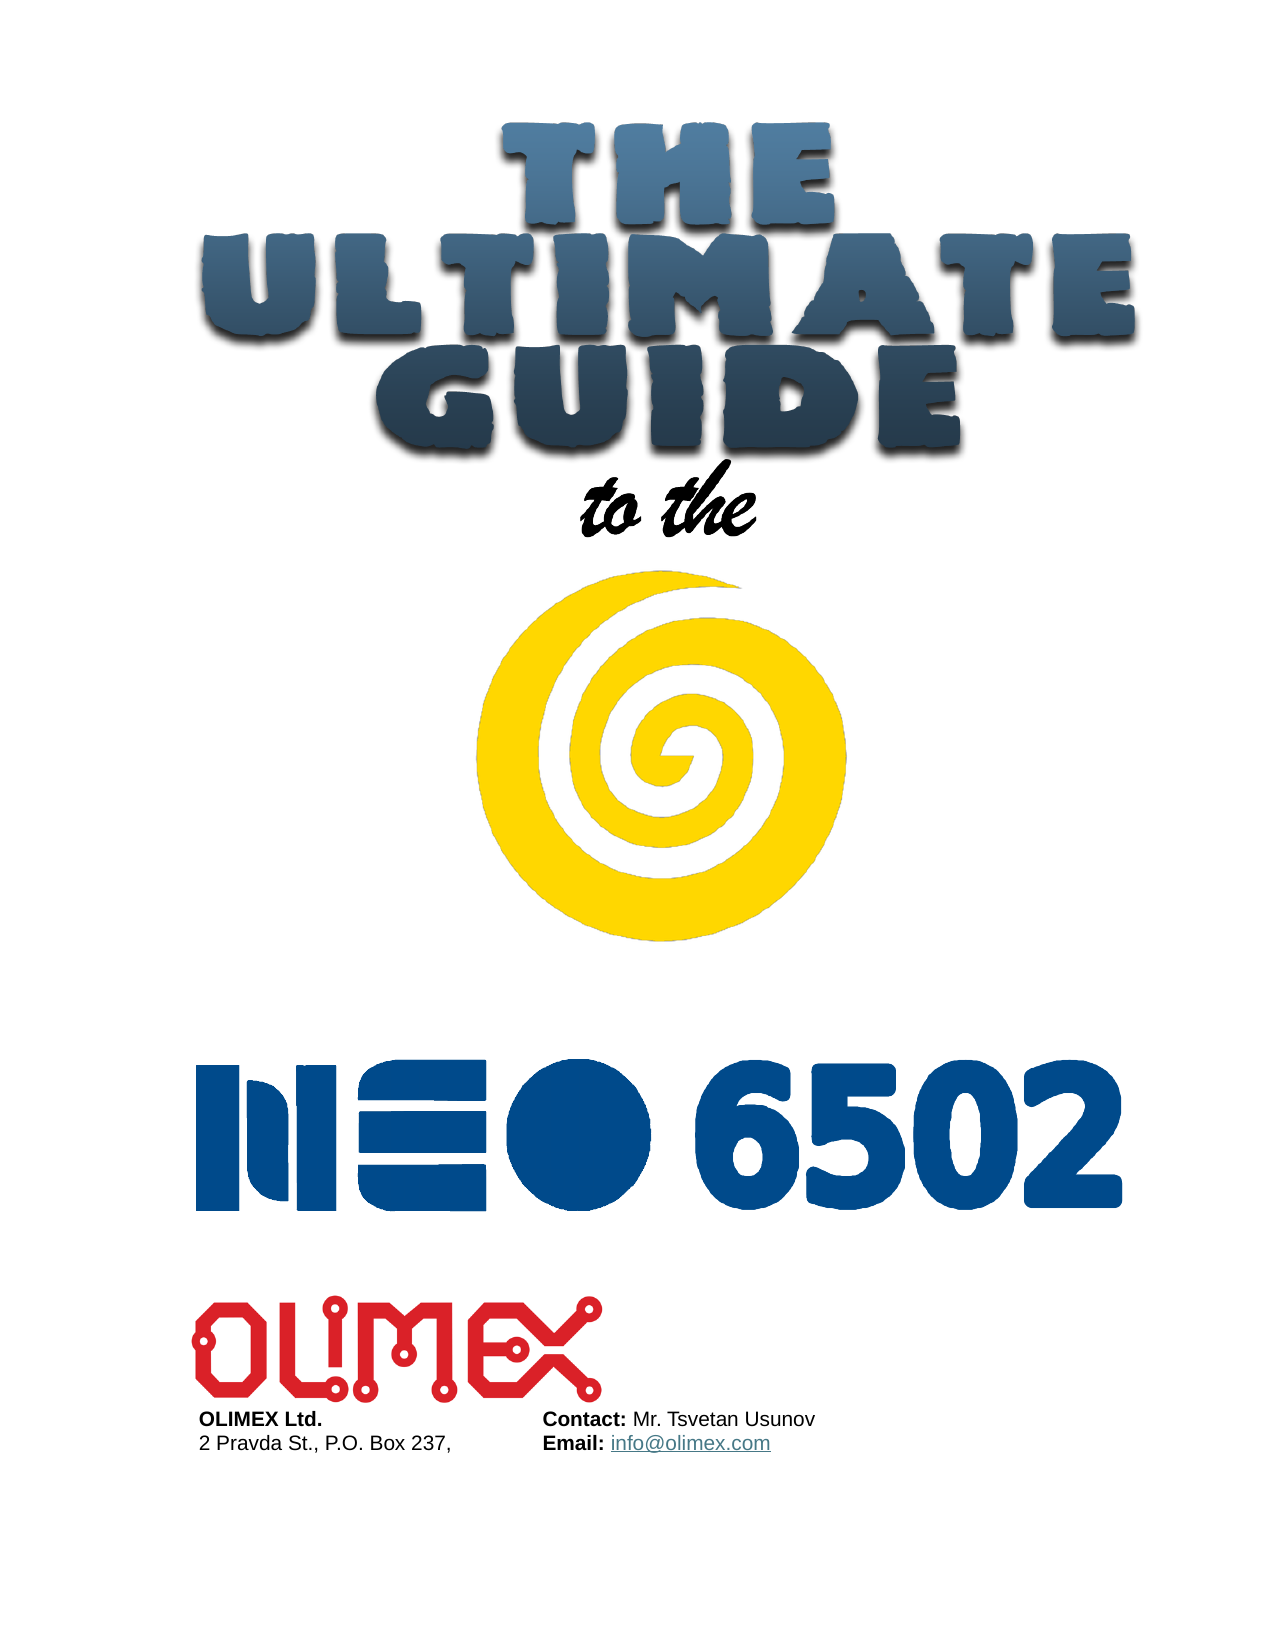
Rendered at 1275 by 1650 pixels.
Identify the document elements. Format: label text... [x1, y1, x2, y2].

table_header Contact: Mr. Tsvetan Usunov Email: info@olimex.com [531, 1406, 1153, 1454]
picture [187, 1051, 1131, 1220]
picture [187, 112, 1163, 972]
picture [187, 1291, 606, 1407]
table_header OLIMEX Ltd. 2 Pravda St., P.O. Box 237, [188, 1407, 531, 1454]
